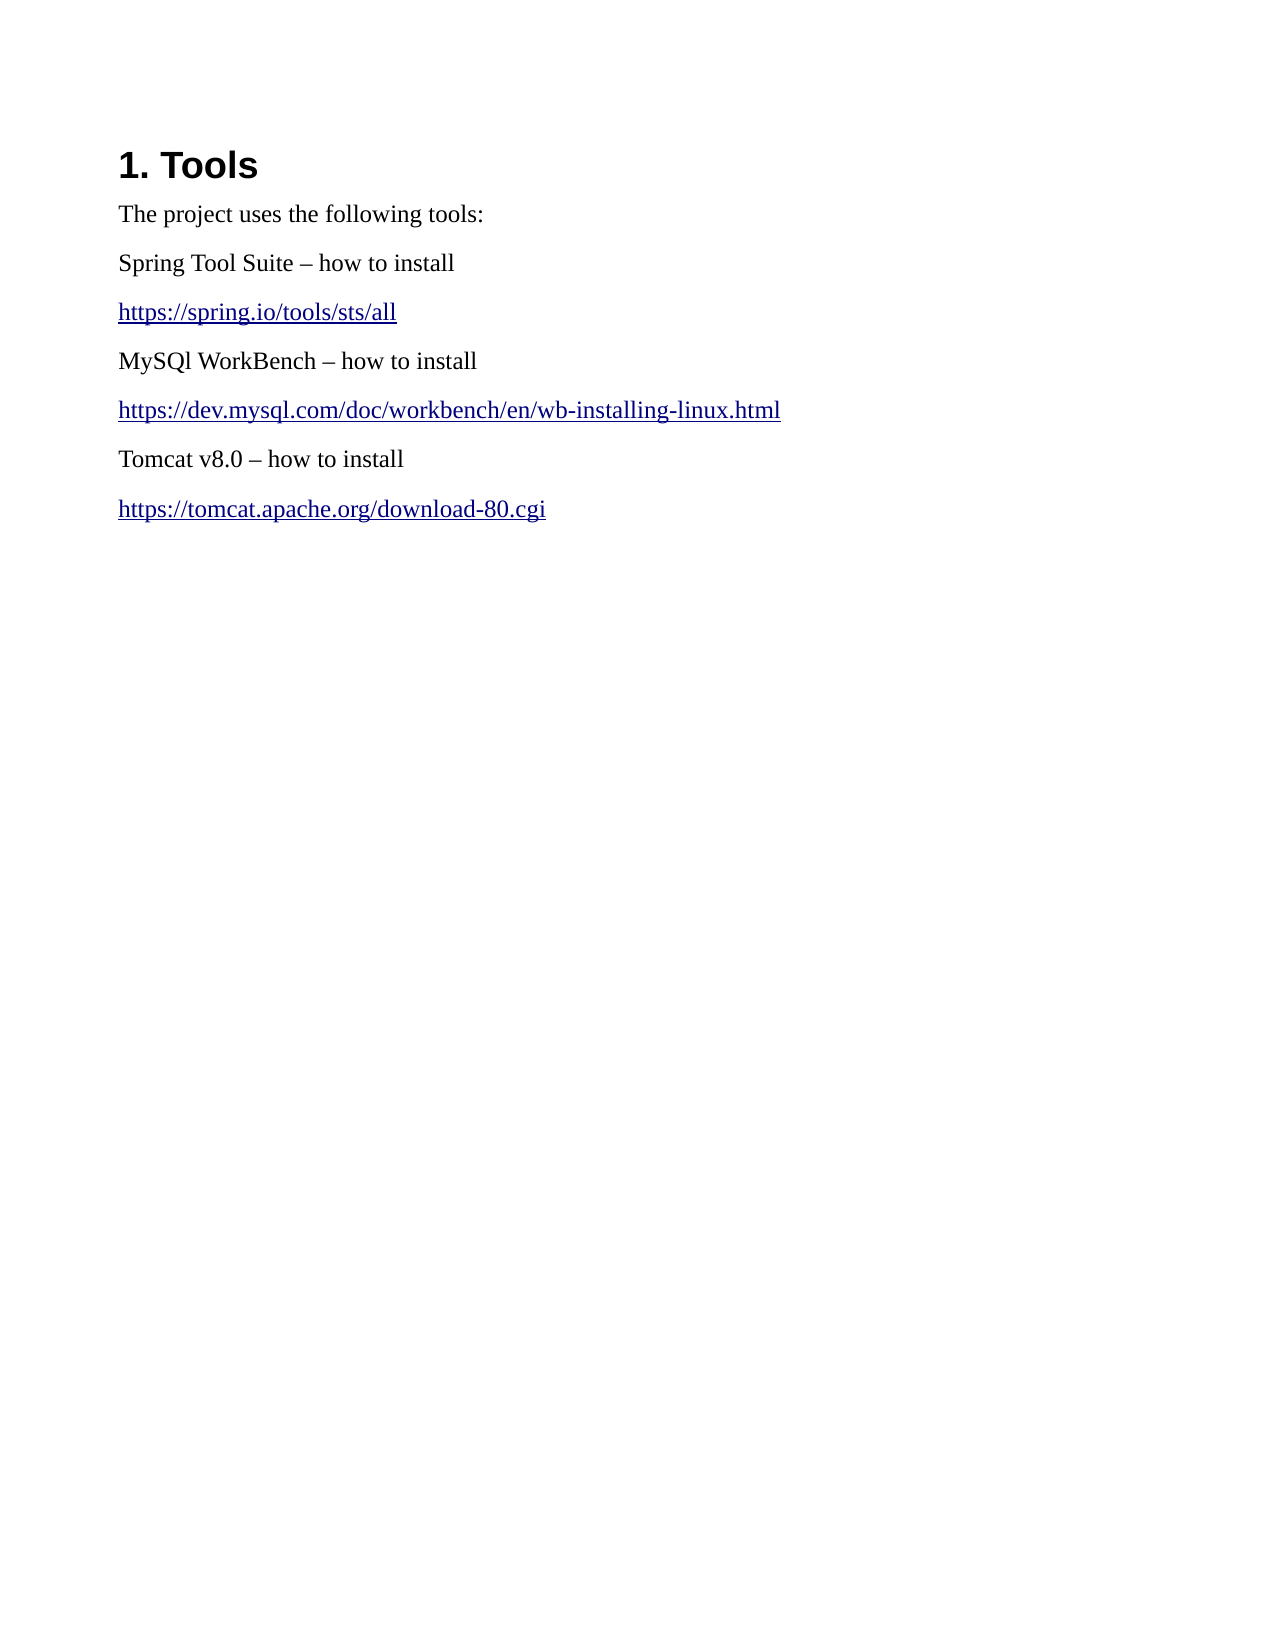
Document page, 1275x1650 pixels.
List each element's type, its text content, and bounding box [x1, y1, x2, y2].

text Tomcat v8.0 – how to install [118, 444, 1157, 473]
text https://spring.io/tools/sts/all [118, 297, 1157, 326]
subtitle 1. Tools [118, 143, 1157, 187]
text https://tomcat.apache.org/download-80.cgi [118, 494, 1157, 522]
text Spring Tool Suite – how to install [118, 248, 1157, 277]
text https://dev.mysql.com/doc/workbench/en/wb-installing-linux.html [118, 396, 1157, 424]
text MySQl WorkBench – how to install [118, 346, 1157, 375]
text The project uses the following tools: [118, 199, 1157, 228]
